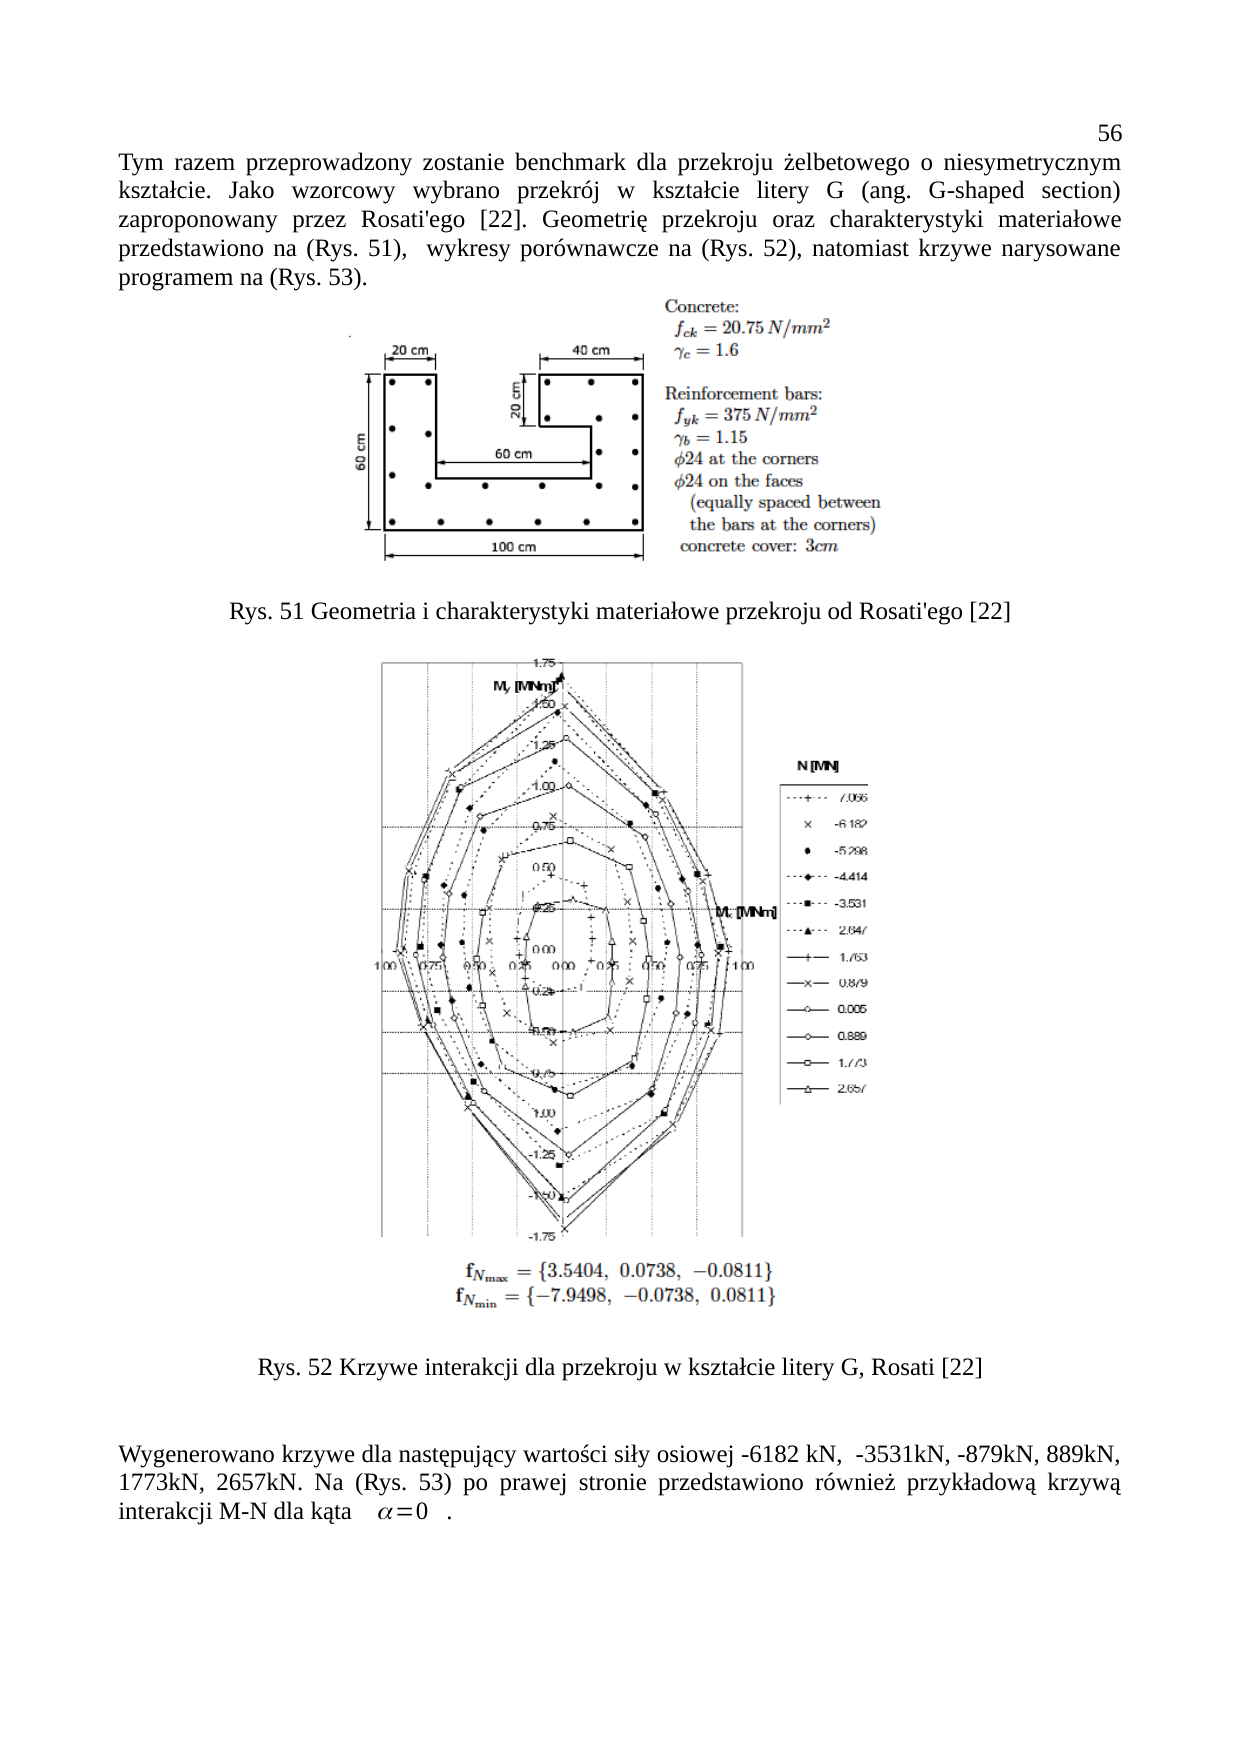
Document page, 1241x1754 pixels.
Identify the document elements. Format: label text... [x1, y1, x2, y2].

text Rys. 52 Krzywe interakcji dla przekroju w kształcie litery G, Rosati [22] [118, 1352, 1122, 1381]
text Wygenerowano krzywe dla następujący wartości siły osiowej -6182 kN, -3531kN, -879kN, 889kN, 1773kN, 2657kN. Na (Rys. 53) po prawej stronie przedstawiono również przykładową krzywą interakcji M-N dla kąta . [118, 1439, 1122, 1525]
text 54 [118, 118, 1122, 147]
picture [372, 653, 868, 1324]
text Rys. 51 Geometria i charakterystyki materiałowe przekroju od Rosati'ego [22] [118, 596, 1122, 625]
picture [347, 290, 894, 568]
text Tym razem przeprowadzony zostanie benchmark dla przekroju żelbetowego o niesymetrycznym kształcie. Jako wzorcowy wybrano przekrój w kształcie litery G (ang. G-shaped section) zaproponowany przez Rosati'ego [22]. Geometrię przekroju oraz charakterystyki materiałowe przedstawiono na (Rys. 51), wykresy porównawcze na (Rys. 52), natomiast krzywe narysowane programem na (Rys. 53). [118, 147, 1122, 291]
